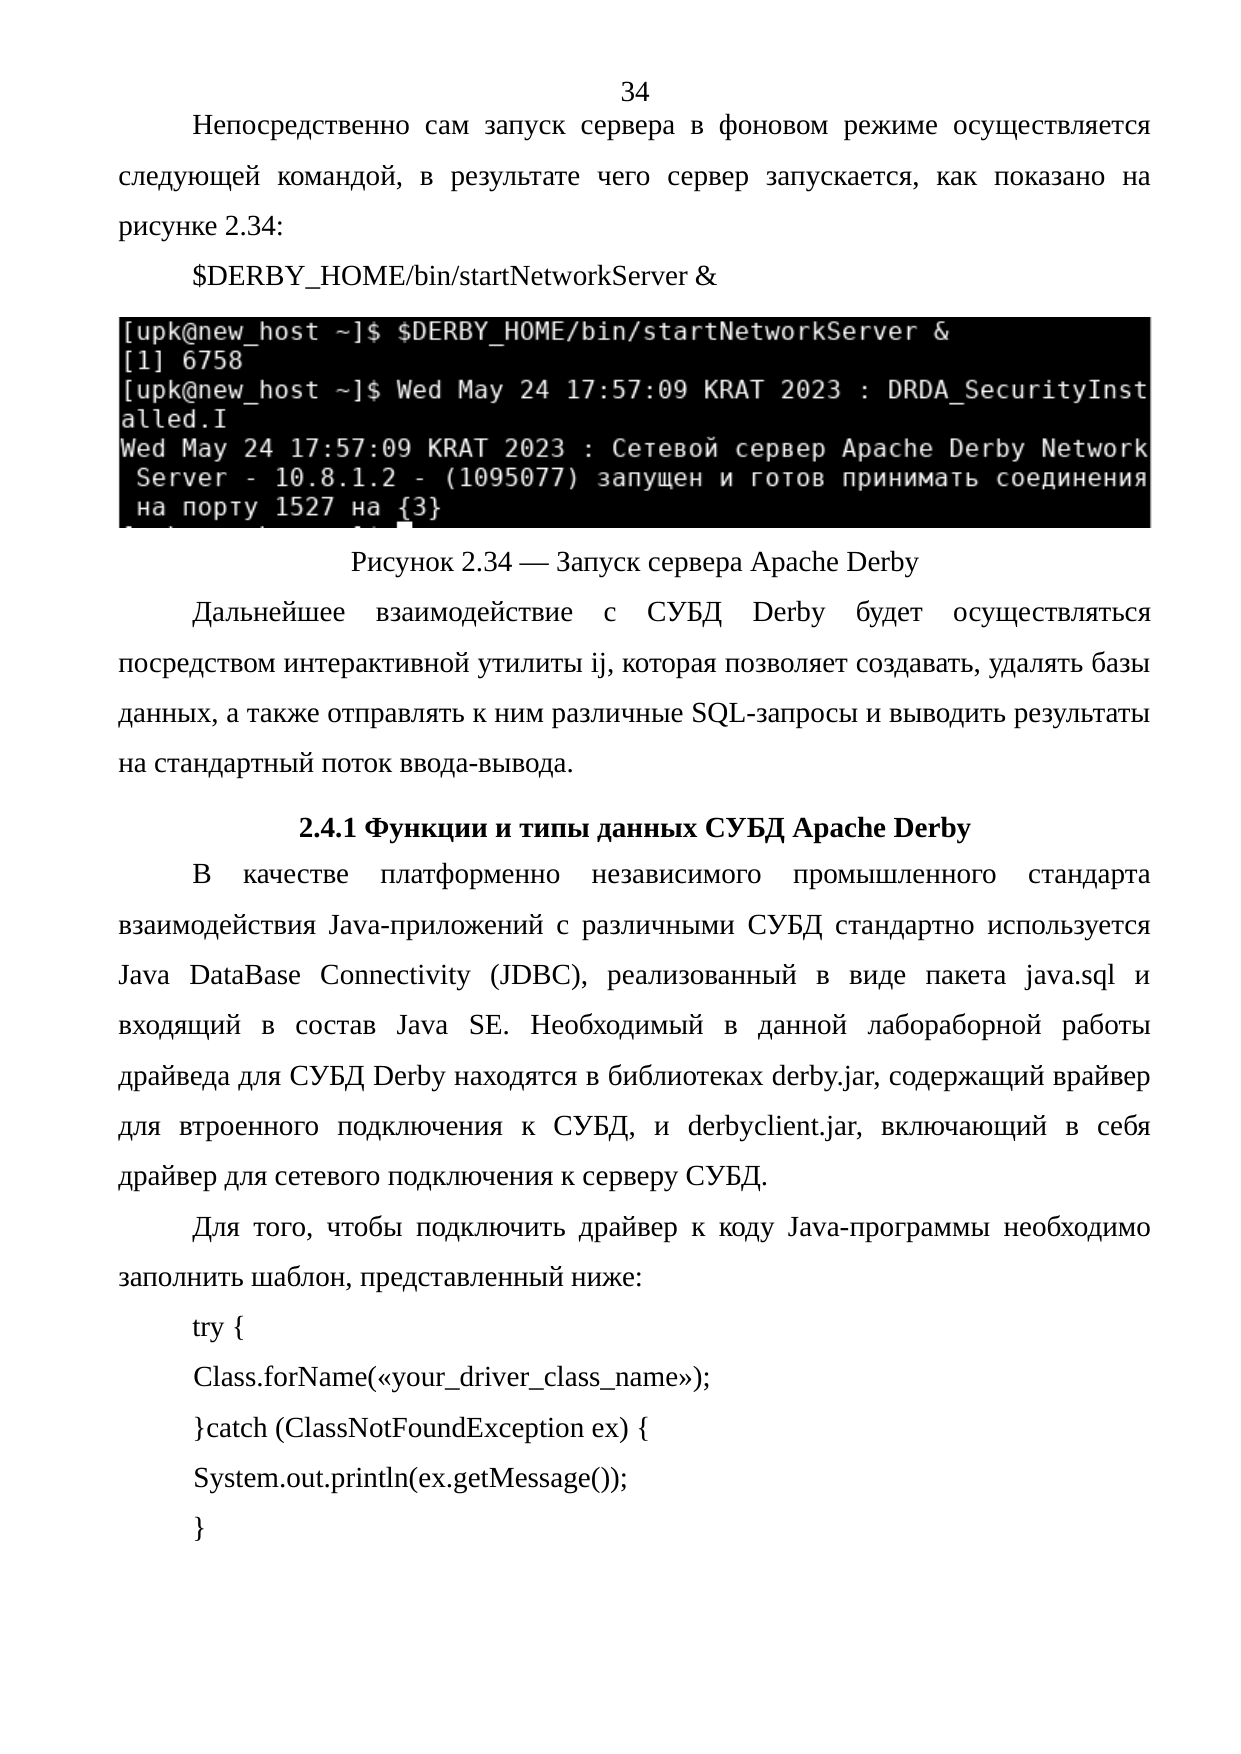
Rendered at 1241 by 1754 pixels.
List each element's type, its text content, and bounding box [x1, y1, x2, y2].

text Непосредственно сам запуск сервера в фоновом режиме осуществляется следующей командой, в результате чего сервер запускается, как показано на рисунке 2.34: [118, 107, 1152, 242]
text Для того, чтобы подключить драйвер к коду Java-программы необходимо заполнить шаблон, представленный ниже: [118, 1209, 1152, 1292]
picture [118, 317, 1152, 528]
text [118, 309, 1152, 317]
text В качестве платформенно независимого промышленного стандарта взаимодействия Java-приложений с различными СУБД стандартно используется Java DataBase Connectivity (JDBC), реализованный в виде пакета java.sql и входящий в состав Java SE. Необходимый в данной лабораборной работы драйведа для СУБД Derby находятся в библиотеках derby.jar, содержащий врайвер для втроенного подключения к СУБД, и derbyclient.jar, включающий в себя драйвер для сетевого подключения к серверу СУБД. [118, 856, 1152, 1192]
text }catch (ClassNotFoundException ex) { [118, 1410, 1152, 1443]
text Class.forName(«your_driver_class_name»); [118, 1359, 1152, 1393]
text Рисунок 2.34 — Запуск сервера Apache Derby [118, 528, 1152, 578]
text try { [118, 1309, 1152, 1343]
text } [118, 1511, 1152, 1544]
text System.out.println(ex.getMessage()); [118, 1460, 1152, 1494]
text $DERBY_HOME/bin/startNetworkServer & [118, 258, 1152, 292]
text Дальнейшее взаимодействие с СУБД Derby будет осуществляться посредством интерактивной утилиты ij, которая позволяет создавать, удалять базы данных, а также отправлять к ним различные SQL-запросы и выводить результаты на стандартный поток ввода-вывода. [118, 594, 1152, 779]
subtitle 2.4.1 Функции и типы данных СУБД Apache Derby [118, 810, 1152, 844]
